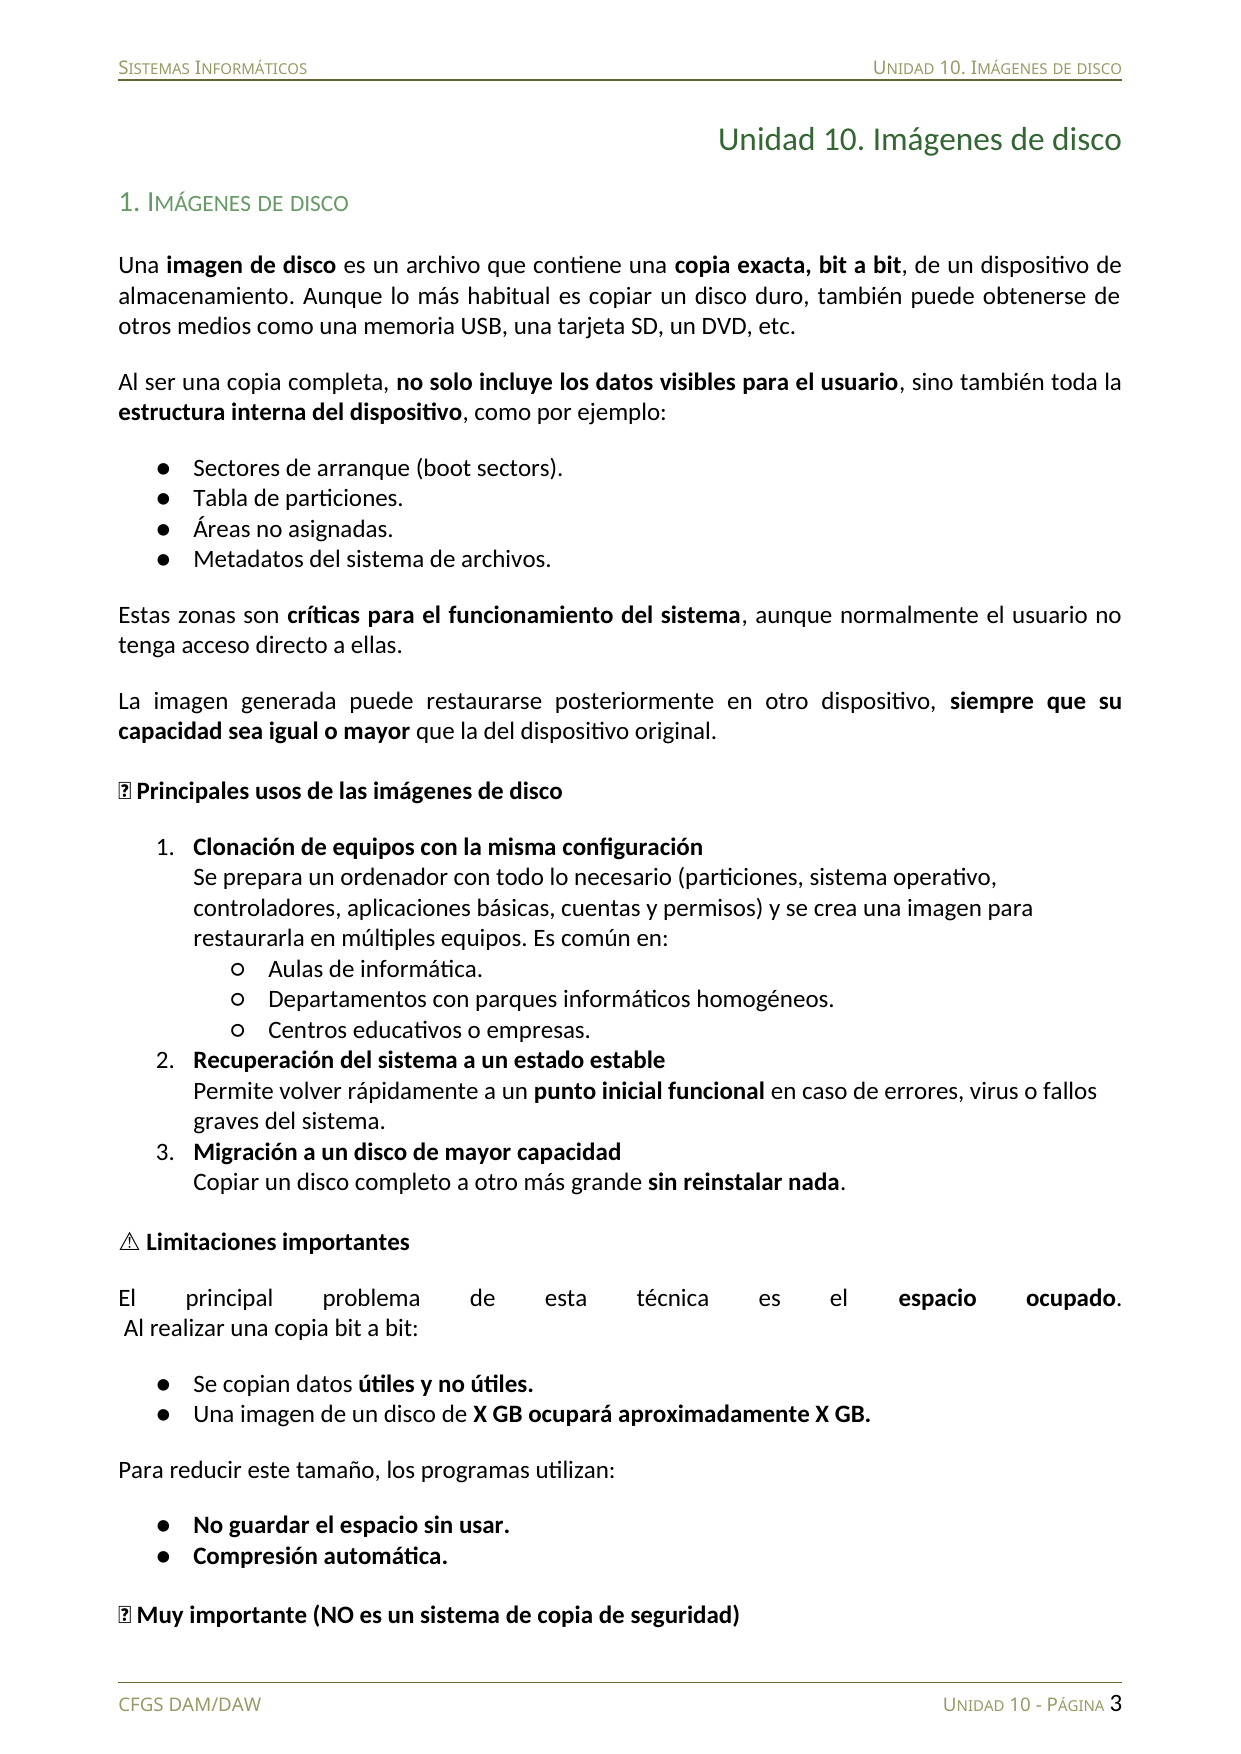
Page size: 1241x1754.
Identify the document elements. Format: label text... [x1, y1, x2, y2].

list Recuperación del sistema a un estado estable Permite volver rápidamente a un punto inicial funcional en caso de errores, virus o fallos graves del sistema. [156, 1044, 1122, 1136]
list Compresión automática. [156, 1540, 1122, 1570]
text El principal problema de esta técnica es el espacio ocupado. Al realizar una copia bit a bit: [118, 1282, 1122, 1343]
text ⚠️ Limitaciones importantes [118, 1226, 1122, 1257]
subtitle 1. Imágenes de disco [118, 183, 1122, 219]
list No guardar el espacio sin usar. [156, 1509, 1122, 1540]
list Departamentos con parques informáticos homogéneos. [231, 983, 1122, 1014]
list Áreas no asignadas. [156, 513, 1122, 543]
list Metadatos del sistema de archivos. [156, 543, 1122, 574]
list Tabla de particiones. [156, 482, 1122, 513]
text ✅ Principales usos de las imágenes de disco [118, 775, 1122, 806]
list Clonación de equipos con la misma configuración Se prepara un ordenador con todo lo necesario (particiones, sistema operativo, controladores, aplicaciones básicas, cuentas y permisos) y se crea una imagen para restaurarla en múltiples equipos. Es común en: [156, 831, 1122, 953]
list Sectores de arranque (boot sectors). [156, 452, 1122, 482]
list Aulas de informática. [231, 953, 1122, 983]
list Se copian datos útiles y no útiles. [156, 1368, 1122, 1398]
text Estas zonas son críticas para el funcionamiento del sistema, aunque normalmente el usuario no tenga acceso directo a ellas. [118, 599, 1122, 660]
text La imagen generada puede restaurarse posteriormente en otro dispositivo, siempre que su capacidad sea igual o mayor que la del dispositivo original. [118, 685, 1122, 746]
text Una imagen de disco es un archivo que contiene una copia exacta, bit a bit, de un dispositivo de almacenamiento. Aunque lo más habitual es copiar un disco duro, también puede obtenerse de otros medios como una memoria USB, una tarjeta SD, un DVD, etc. [118, 249, 1122, 341]
list Centros educativos o empresas. [231, 1014, 1122, 1044]
text Unidad 10. Imágenes de disco [118, 118, 1122, 159]
list Migración a un disco de mayor capacidad Copiar un disco completo a otro más grande sin reinstalar nada. [156, 1136, 1122, 1197]
list Una imagen de un disco de X GB ocupará aproximadamente X GB. [156, 1398, 1122, 1429]
text Al ser una copia completa, no solo incluye los datos visibles para el usuario, sino también toda la estructura interna del dispositivo, como por ejemplo: [118, 366, 1122, 427]
text 📌 Muy importante (NO es un sistema de copia de seguridad) [118, 1599, 1122, 1630]
text Para reducir este tamaño, los programas utilizan: [118, 1454, 1122, 1484]
